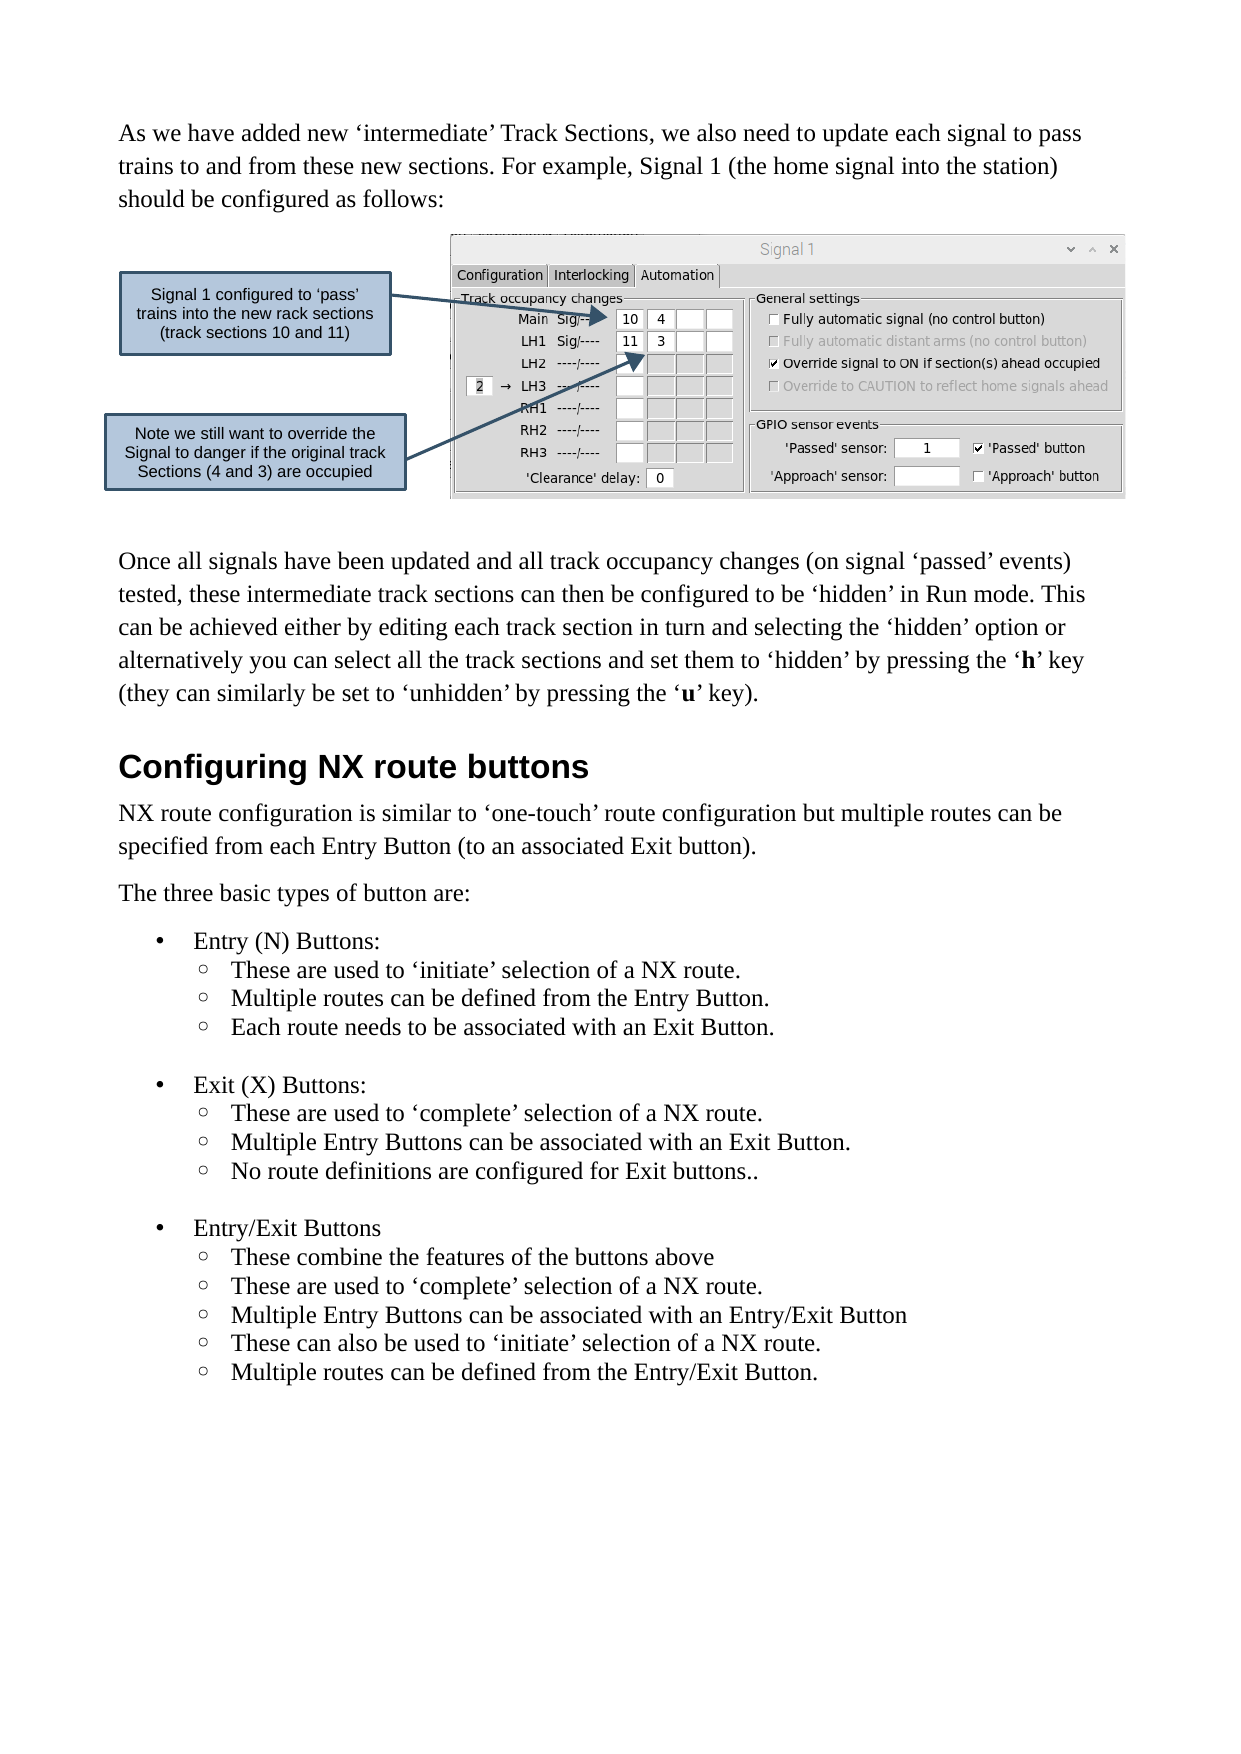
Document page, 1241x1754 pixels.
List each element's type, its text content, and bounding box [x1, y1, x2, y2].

text As we have added new ‘intermediate’ Track Sections, we also need to update each signal to pass trains to and from these new sections. For example, Signal 1 (the home signal into the station) should be configured as follows: [118, 118, 1122, 213]
list Multiple Entry Buttons can be associated with an Entry/Exit Button [193, 1300, 1122, 1328]
list No route definitions are configured for Exit buttons.. [193, 1156, 1122, 1185]
list Entry (N) Buttons: [156, 926, 1122, 955]
text The three basic types of button are: [118, 878, 1122, 907]
list These are used to ‘complete’ selection of a NX route. [193, 1098, 1122, 1127]
list Entry/Exit Buttons [156, 1213, 1122, 1242]
list These are used to ‘complete’ selection of a NX route. [193, 1271, 1122, 1300]
list Multiple routes can be defined from the Entry/Exit Button. [193, 1357, 1122, 1386]
list Each route needs to be associated with an Exit Button. [193, 1012, 1122, 1041]
list Exit (X) Buttons: [156, 1070, 1122, 1098]
list Multiple routes can be defined from the Entry Button. [193, 983, 1122, 1012]
list These can also be used to ‘initiate’ selection of a NX route. [193, 1328, 1122, 1357]
subtitle Configuring NX route buttons [118, 747, 1122, 785]
list These are used to ‘initiate’ selection of a NX route. [193, 955, 1122, 983]
text Once all signals have been updated and all track occupancy changes (on signal ‘passed’ events) tested, these intermediate track sections can then be configured to be ‘hidden’ in Run mode. This can be achieved either by editing each track section in turn and selecting the ‘hidden’ option or alternatively you can select all the track sections and set them to ‘hidden’ by pressing the ‘h’ key (they can similarly be set to ‘unhidden’ by pressing the ‘u’ key). [118, 546, 1122, 707]
picture [450, 234, 1126, 499]
list These combine the features of the buttons above [193, 1242, 1122, 1271]
text NX route configuration is similar to ‘one-touch’ route configuration but multiple routes can be specified from each Entry Button (to an associated Exit button). [118, 798, 1122, 859]
list Multiple Entry Buttons can be associated with an Exit Button. [193, 1127, 1122, 1156]
